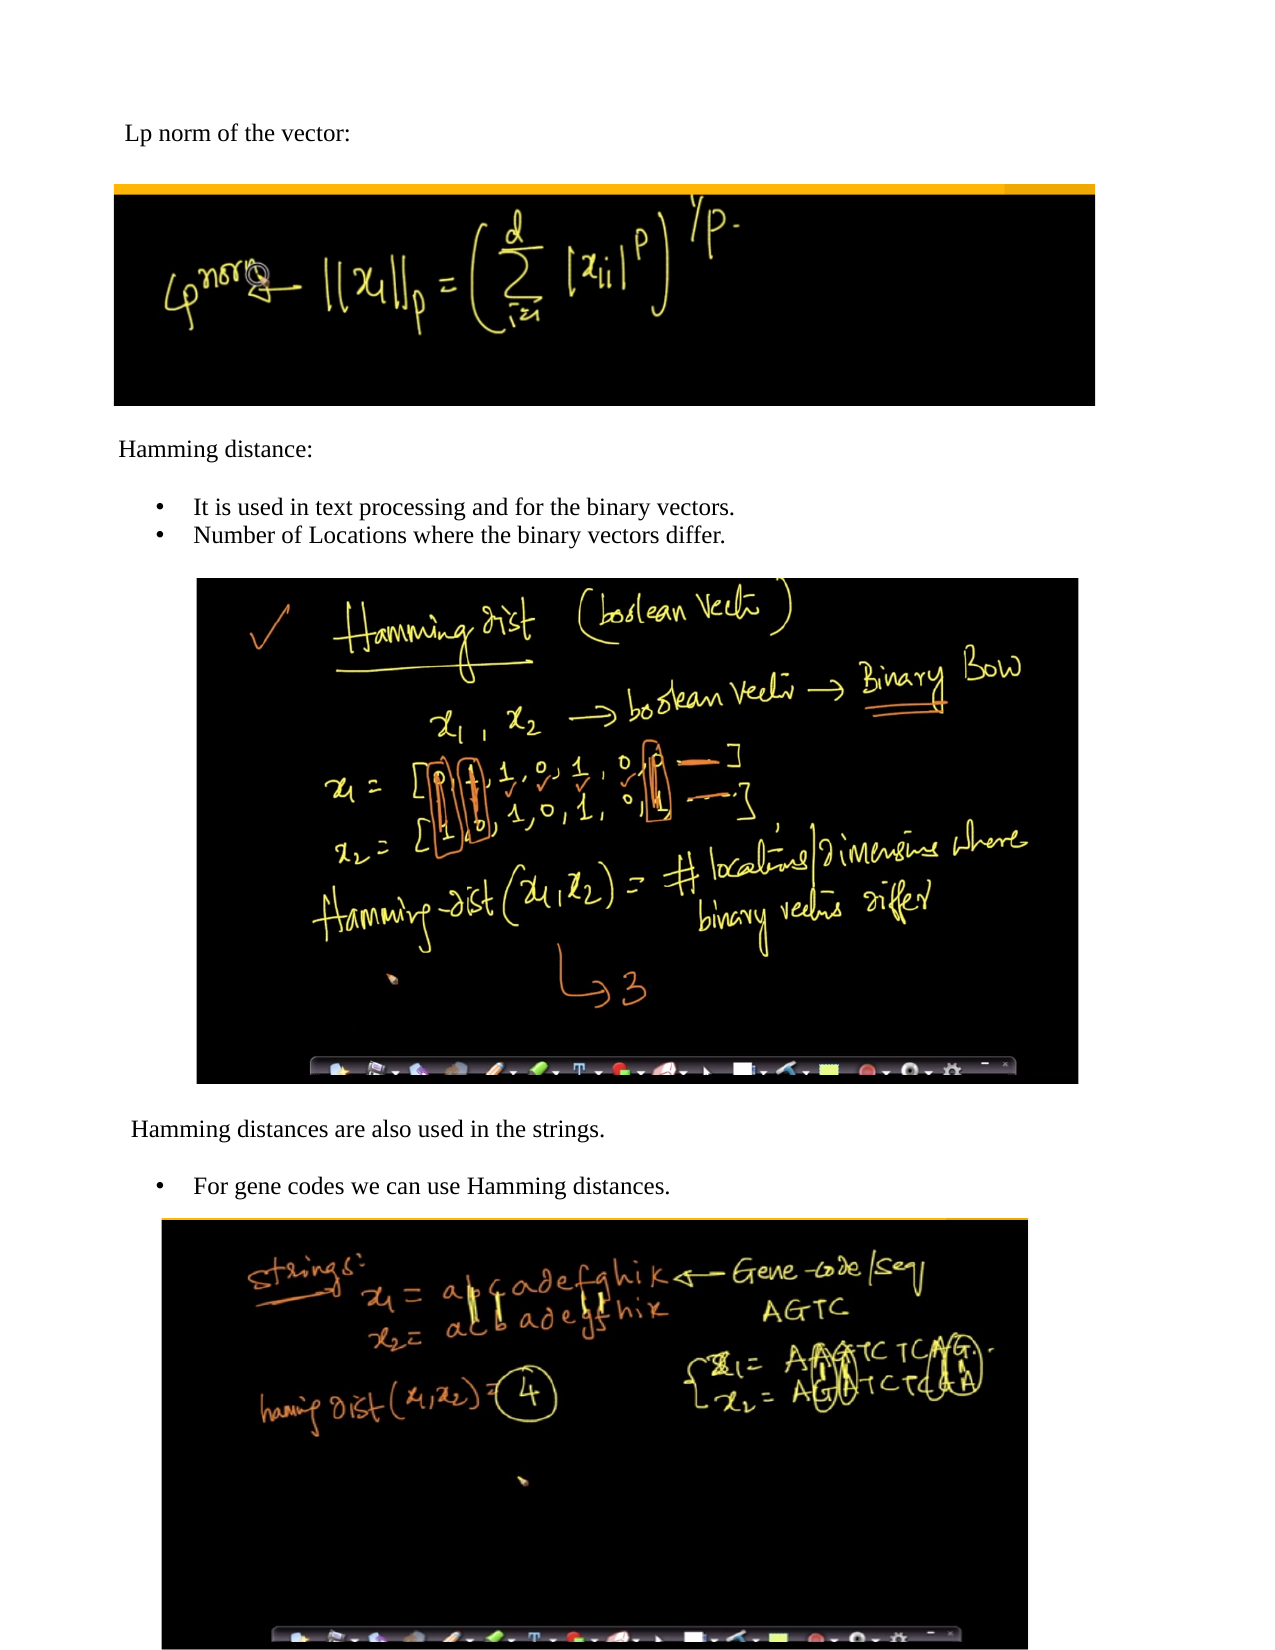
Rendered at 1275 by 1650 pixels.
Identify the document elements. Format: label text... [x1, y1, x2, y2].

picture [161, 1218, 1030, 1650]
text Lp norm of the vector: [118, 118, 1157, 147]
list For gene codes we can use Hamming distances. [156, 1171, 1157, 1200]
list It is used in text processing and for the binary vectors. [156, 492, 1157, 521]
list Number of Locations where the binary vectors differ. [156, 521, 1157, 549]
picture [196, 578, 1079, 1085]
text Hamming distance: [118, 434, 1157, 463]
text Hamming distances are also used in the strings. [118, 1114, 1157, 1142]
picture [113, 184, 1096, 406]
